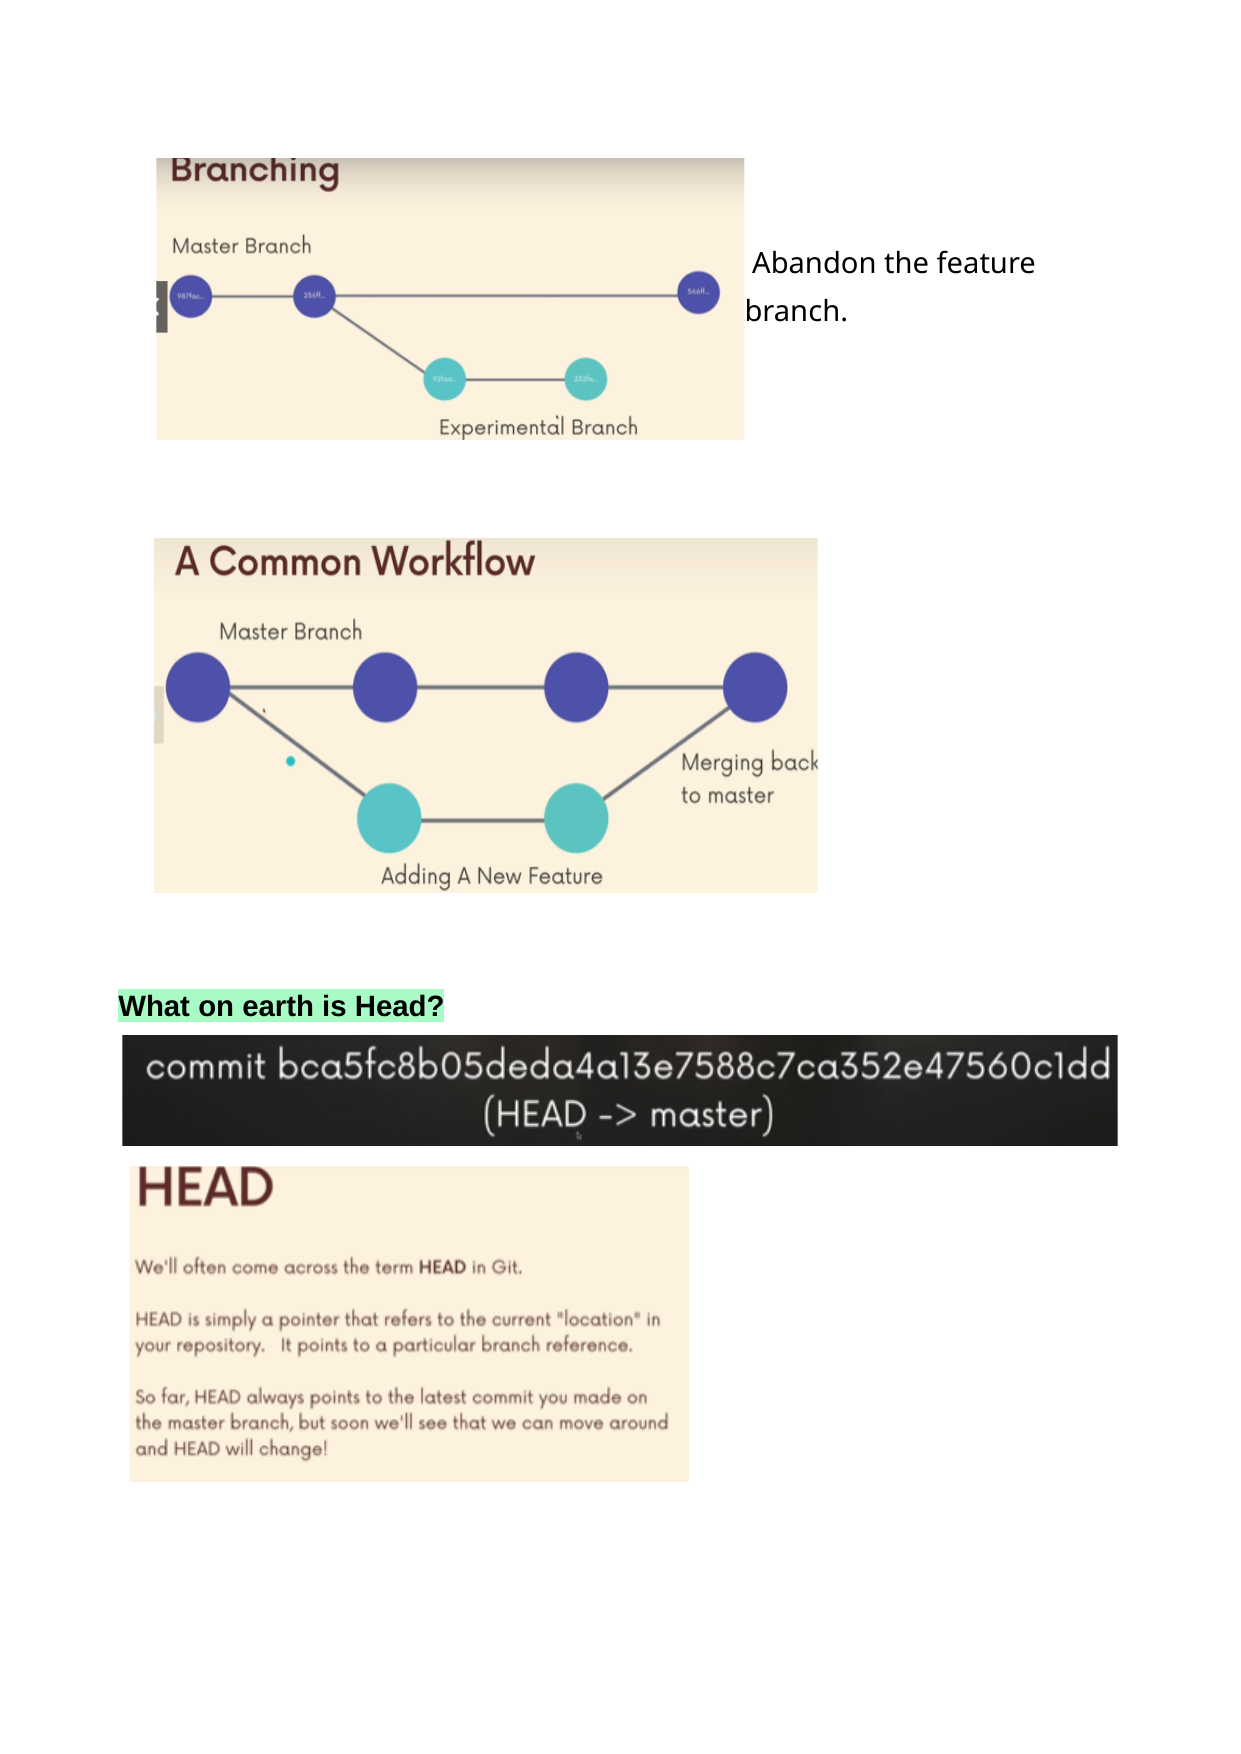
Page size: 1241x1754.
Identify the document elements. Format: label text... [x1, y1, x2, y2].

picture [122, 1035, 1118, 1146]
picture [153, 538, 818, 893]
text [118, 242, 156, 330]
picture [129, 1166, 689, 1482]
picture [156, 158, 745, 440]
text Abandon the feature branch. [745, 242, 1122, 330]
subtitle What on earth is Head? [444, 989, 1122, 1022]
